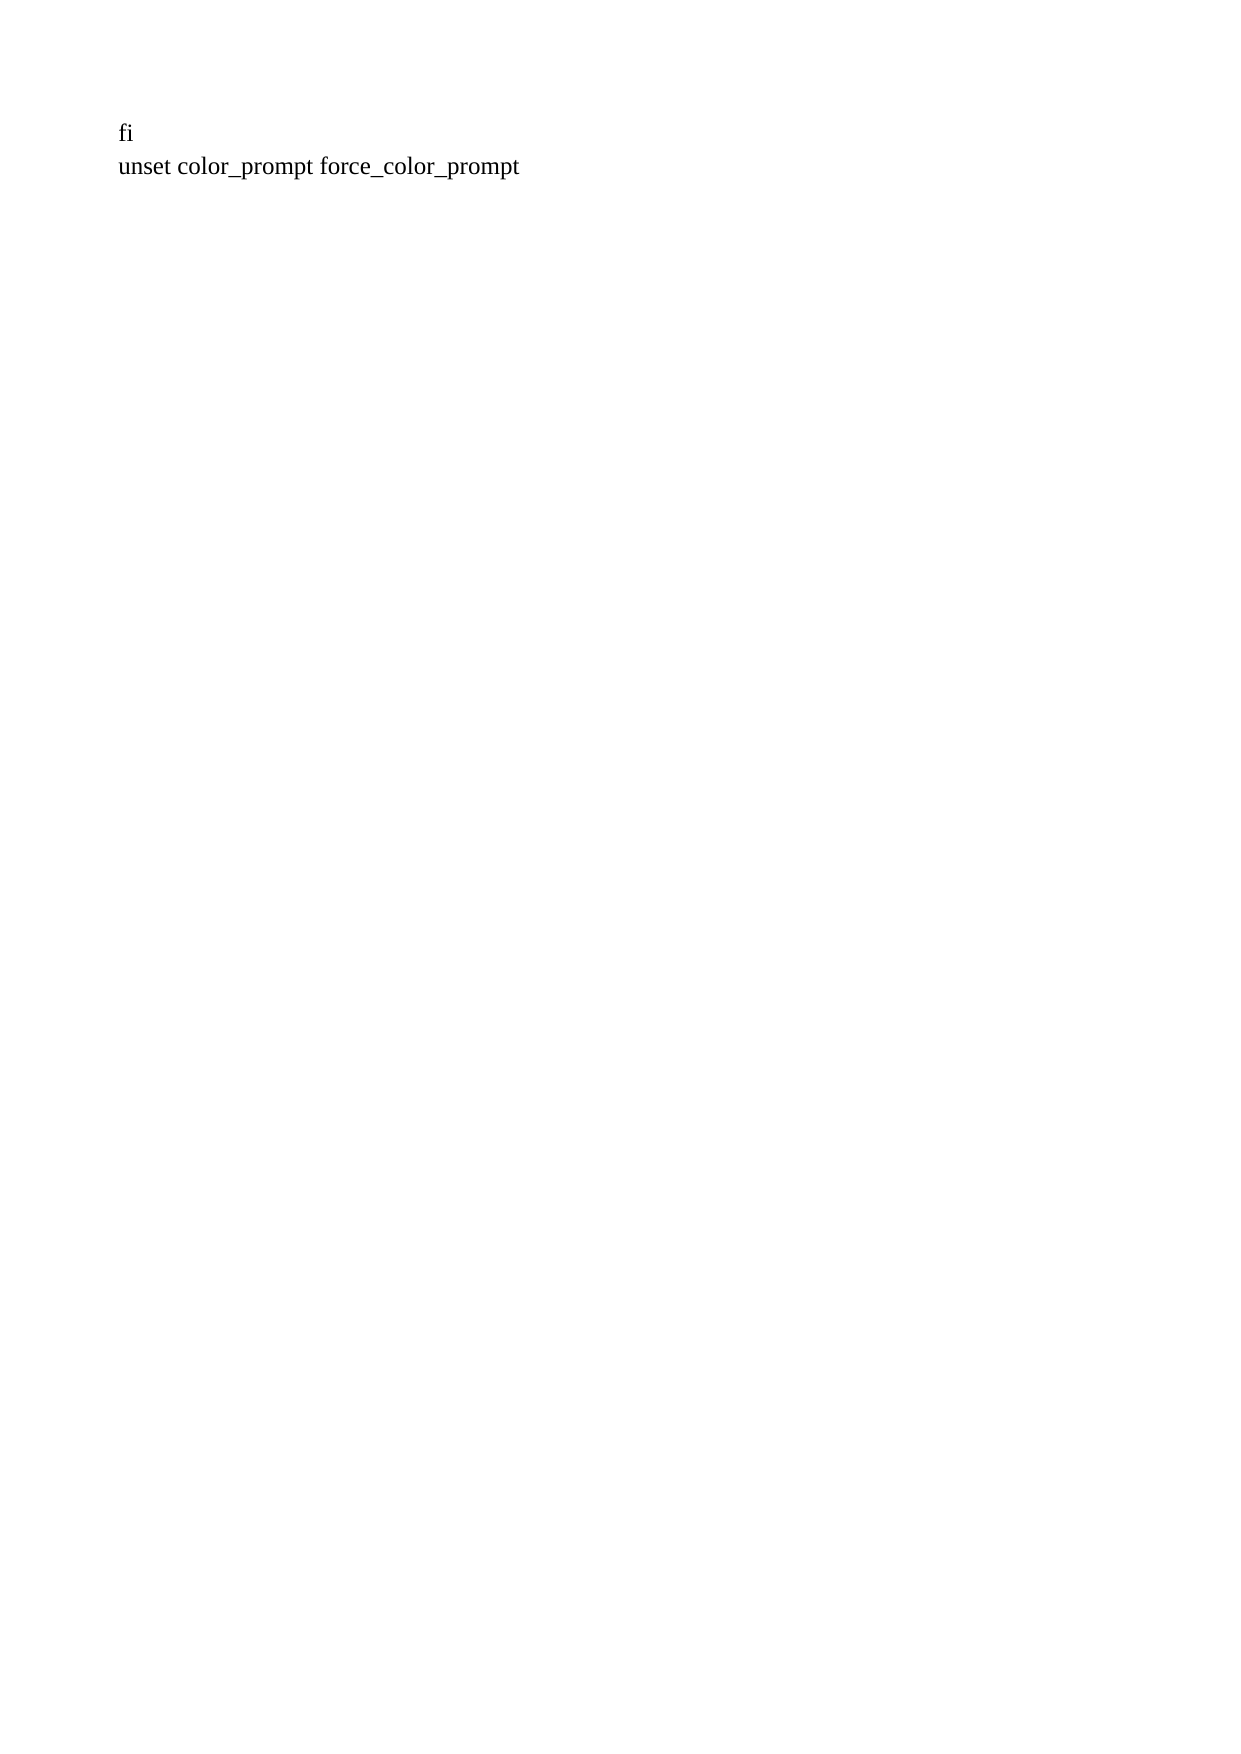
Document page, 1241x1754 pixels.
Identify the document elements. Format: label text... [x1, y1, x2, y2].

text fi unset color_prompt force_color_prompt [118, 118, 1122, 180]
